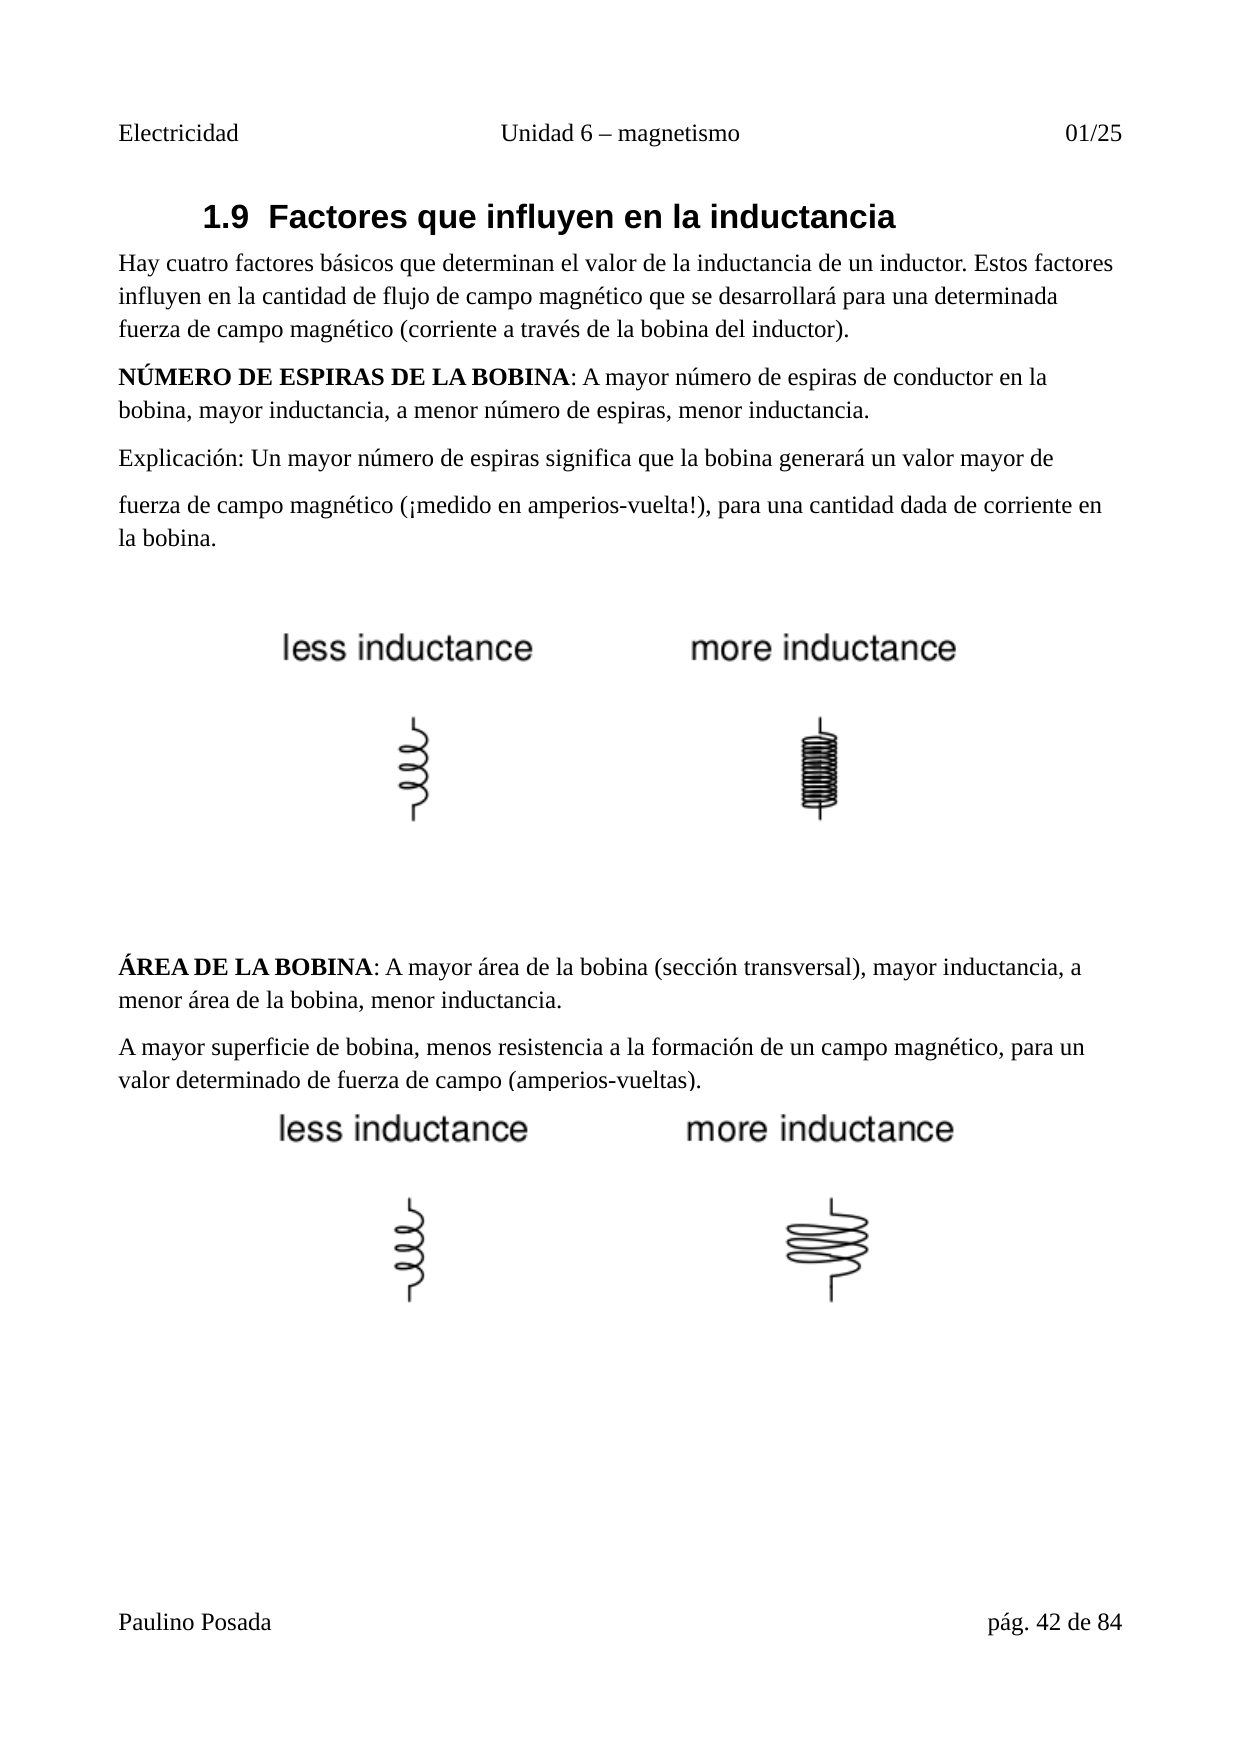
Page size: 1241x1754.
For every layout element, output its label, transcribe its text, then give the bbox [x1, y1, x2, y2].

subtitle Factores que influyen en la inductancia [193, 197, 1122, 236]
picture [267, 1091, 974, 1315]
text ÁREA DE LA BOBINA: A mayor área de la bobina (sección transversal), mayor inductancia, a menor área de la bobina, menor inductancia. [118, 952, 1122, 1013]
text NÚMERO DE ESPIRAS DE LA BOBINA: A mayor número de espiras de conductor en la bobina, mayor inductancia, a menor número de espiras, menor inductancia. [118, 362, 1122, 424]
text Hay cuatro factores básicos que determinan el valor de la inductancia de un inductor. Estos factores influyen en la cantidad de flujo de campo magnético que se desarrollará para una determinada fuerza de campo magnético (corriente a través de la bobina del inductor). [118, 248, 1122, 343]
text fuerza de campo magnético (¡medido en amperios-vuelta!), para una cantidad dada de corriente en la bobina. [118, 490, 1122, 552]
picture [273, 618, 967, 834]
text Explicación: Un mayor número de espiras significa que la bobina generará un valor mayor de [118, 443, 1122, 471]
text A mayor superficie de bobina, menos resistencia a la formación de un campo magnético, para un valor determinado de fuerza de campo (amperios-vueltas). [118, 1032, 1122, 1094]
